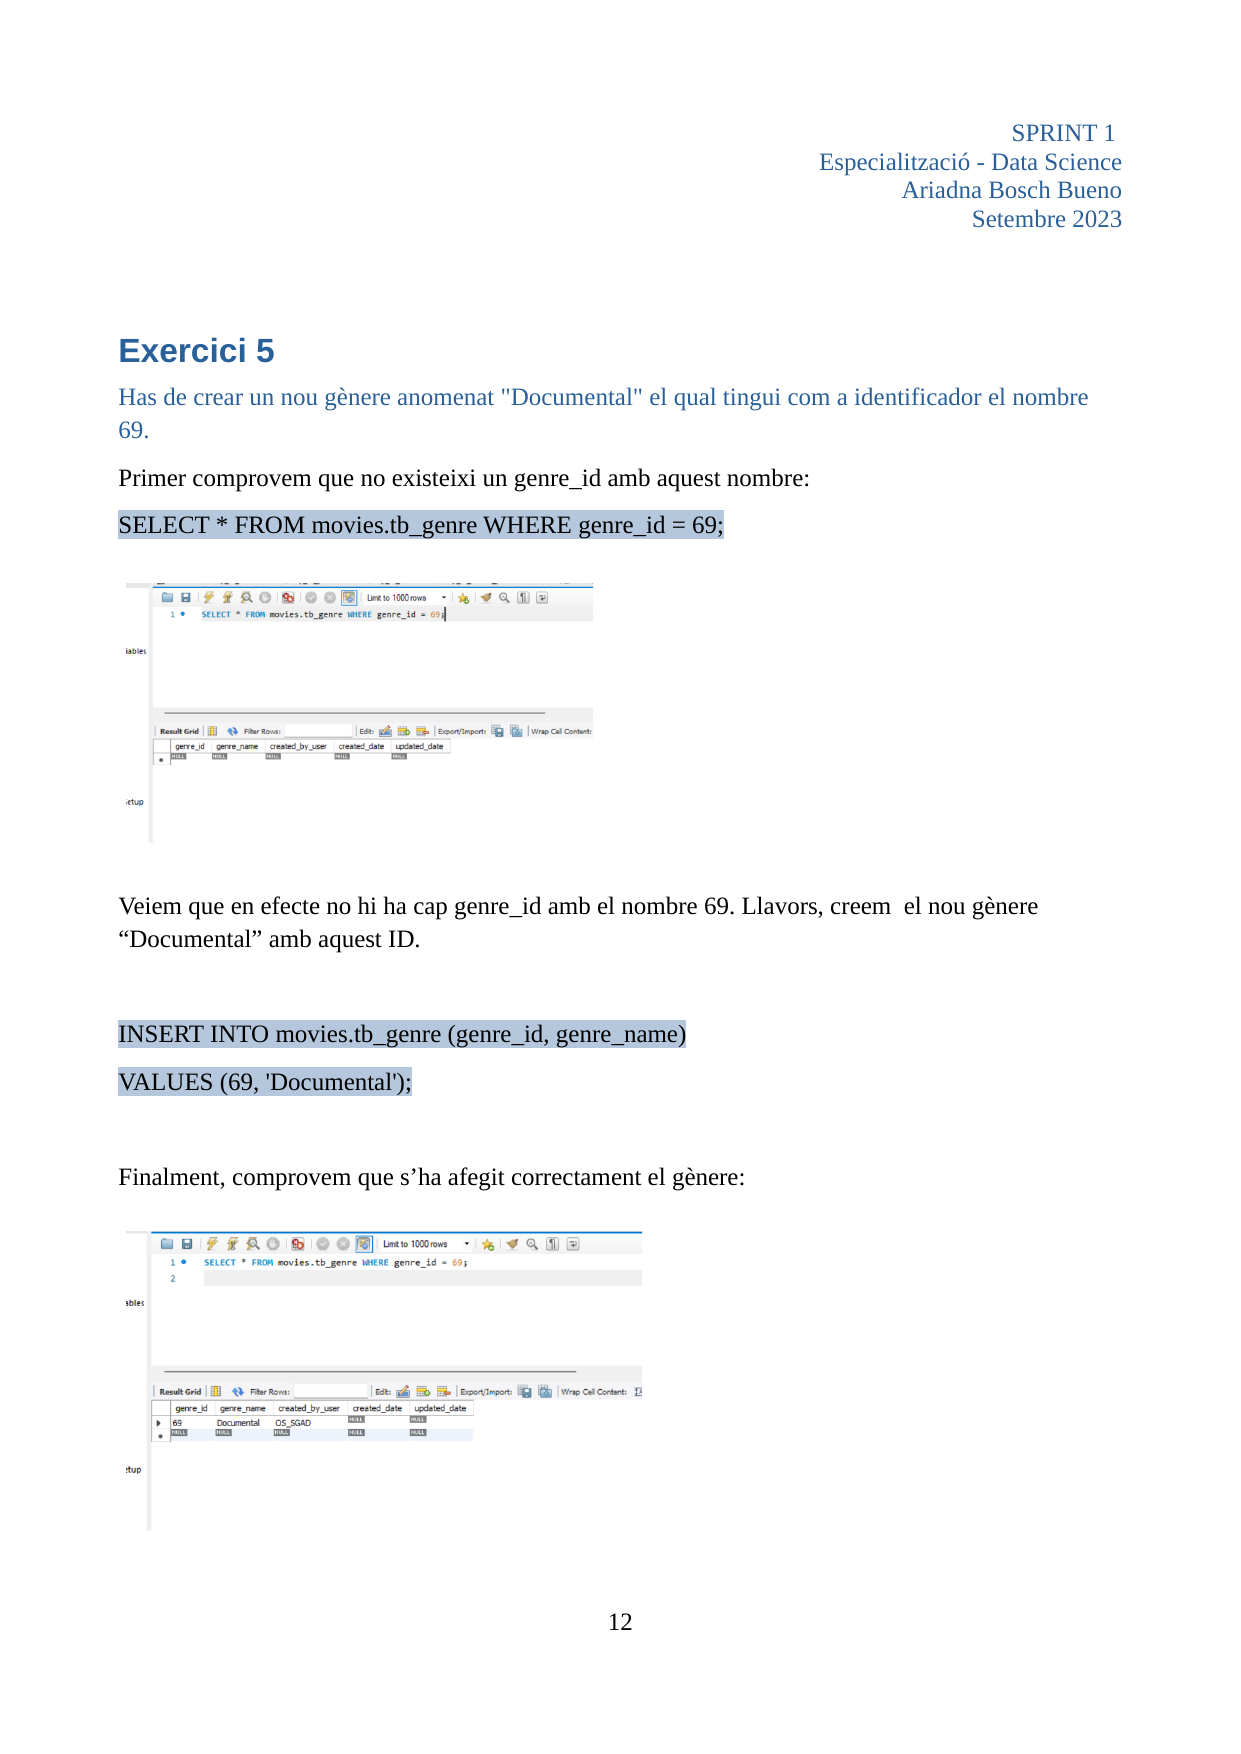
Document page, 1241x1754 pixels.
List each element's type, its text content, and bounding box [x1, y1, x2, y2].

text INSERT INTO movies.tb_genre (genre_id, genre_name) [118, 1019, 1122, 1048]
text Primer comprovem que no existeixi un genre_id amb aquest nombre: [118, 463, 1122, 492]
picture [126, 1231, 320, 1531]
text SELECT * FROM movies.tb_genre WHERE genre_id = 69; [118, 510, 1122, 539]
text Finalment, comprovem que s’ha afegit correctament el gènere: [118, 1162, 1122, 1191]
text Veiem que en efecte no hi ha cap genre_id amb el nombre 69. Llavors, creem el nou gènere “Documental” amb aquest ID. [118, 891, 1122, 953]
text VALUES (69, 'Documental'); [118, 1067, 1122, 1096]
picture [126, 583, 291, 843]
text Has de crear un nou gènere anomenat "Documental" el qual tingui com a identificador el nombre 69. [118, 382, 1122, 444]
subtitle Exercici 5 [118, 331, 1122, 370]
